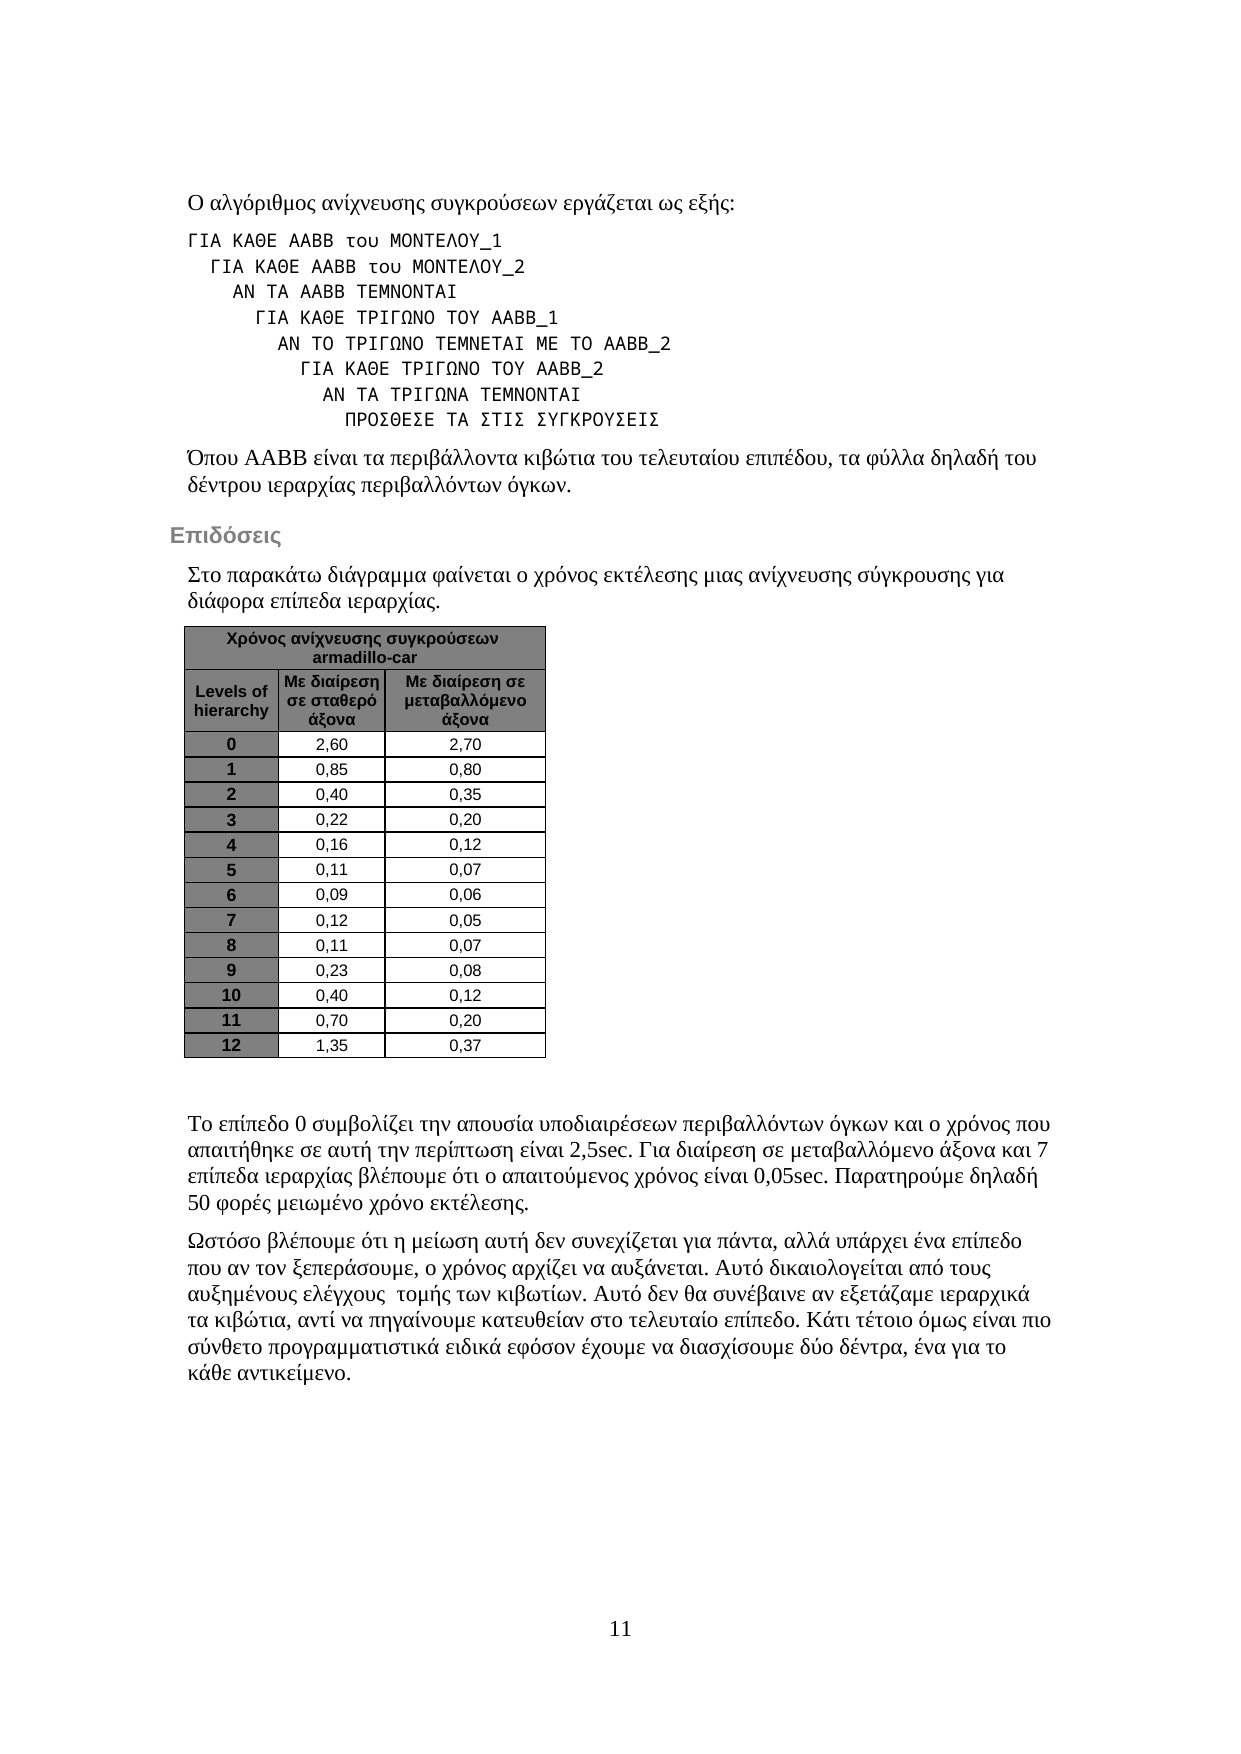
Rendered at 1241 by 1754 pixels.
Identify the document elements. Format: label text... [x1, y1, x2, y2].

table_cell 9 [185, 958, 278, 982]
table_cell 11 [185, 1009, 278, 1032]
table_cell 5 [185, 858, 278, 881]
table_cell 0,40 [279, 983, 384, 1007]
table_cell 0 [185, 732, 278, 756]
text Ωστόσο βλέπουμε ότι η μείωση αυτή δεν συνεχίζεται για πάντα, αλλά υπάρχει ένα επίπεδο που αν τον ξεπεράσουμε, ο χρόνος αρχίζει να αυξάνεται. Αυτό δικαιολογείται από τους αυξημένους ελέγχους τομής των κιβωτίων. Αυτό δεν θα συνέβαινε αν εξετάζαμε ιεραρχικά τα κιβώτια, αντί να πηγαίνουμε κατευθείαν στο τελευταίο επίπεδο. Κάτι τέτοιο όμως είναι πιο σύνθετο προγραμματιστικά ειδικά εφόσον έχουμε να διασχίσουμε δύο δέντρα, ένα για το κάθε αντικείμενο. [187, 1227, 1053, 1386]
table_cell 0,09 [279, 883, 384, 907]
table_cell Με διαίρεση σε μεταβαλλόμενο άξονα [386, 670, 545, 731]
table_cell 0,40 [279, 783, 384, 806]
text Όπου AABB είναι τα περιβάλλοντα κιβώτια του τελευταίου επιπέδου, τα φύλλα δηλαδή του δέντρου ιεραρχίας περιβαλλόντων όγκων. [187, 444, 1053, 497]
table_cell 0,11 [279, 933, 384, 957]
table_cell 2 [185, 783, 278, 806]
table_cell Levels of hierarchy [185, 670, 278, 731]
table_cell 6 [185, 883, 278, 907]
table_cell 0,70 [279, 1009, 384, 1032]
table_cell 1 [185, 758, 278, 781]
table_cell 8 [185, 933, 278, 957]
table_cell 0,07 [386, 933, 545, 957]
table_cell 0,37 [386, 1034, 545, 1057]
table_cell 0,12 [279, 908, 384, 932]
table_cell 0,11 [279, 858, 384, 881]
table_cell 0,20 [386, 808, 545, 831]
table_cell 0,22 [279, 808, 384, 831]
table_cell 10 [185, 983, 278, 1007]
table_cell Με διαίρεση σε σταθερό άξονα [279, 670, 384, 731]
table_cell 0,80 [386, 758, 545, 781]
text Ο αλγόριθμος ανίχνευσης συγκρούσεων εργάζεται ως εξής: [187, 189, 1053, 215]
table_cell 0,07 [386, 858, 545, 881]
table_cell 0,35 [386, 783, 545, 806]
table_cell 0,12 [386, 983, 545, 1007]
table_cell 0,05 [386, 908, 545, 932]
table_cell 3 [185, 808, 278, 831]
table_cell 0,85 [279, 758, 384, 781]
table_cell 0,08 [386, 958, 545, 982]
table_cell 0,20 [386, 1009, 545, 1032]
table_cell 12 [185, 1034, 278, 1057]
table_cell 7 [185, 908, 278, 932]
text Στο παρακάτω διάγραμμα φαίνεται ο χρόνος εκτέλεσης μιας ανίχνευσης σύγκρουσης για διάφορα επίπεδα ιεραρχίας. [187, 561, 1053, 614]
subtitle Επιδόσεις [169, 522, 1053, 548]
table_cell 1,35 [279, 1034, 384, 1057]
table_cell 0,12 [386, 833, 545, 856]
table_header Χρόνος ανίχνευσης συγκρούσεων armadillo-car [185, 627, 545, 669]
table_cell 2,60 [279, 732, 384, 756]
table_cell 2,70 [386, 732, 545, 756]
table_cell 0,23 [279, 958, 384, 982]
text ΓΙΑ ΚΑΘΕ AABB του ΜΟΝΤΕΛΟΥ_1 ΓΙΑ ΚΑΘΕ AABB του ΜΟΝΤΕΛΟΥ_2 ΑΝ ΤΑ ΑΑΒΒ ΤΕΜΝΟΝΤΑΙ ΓΙΑ ΚΑΘΕ ΤΡΙΓΩΝΟ ΤΟΥ ΑΑΒΒ_1 ΑΝ ΤΟ ΤΡΙΓΩΝΟ ΤΕΜΝΕΤΑΙ ΜΕ ΤΟ ΑΑΒΒ_2 ΓΙΑ ΚΑΘΕ ΤΡΙΓΩΝΟ ΤΟΥ ΑΑΒΒ_2 ΑΝ ΤΑ ΤΡΙΓΩΝΑ ΤΕΜΝΟΝΤΑΙ ΠΡΟΣΘΕΣΕ ΤΑ ΣΤΙΣ ΣΥΓΚΡΟΥΣΕΙΣ [187, 228, 1053, 432]
table_cell 0,16 [279, 833, 384, 856]
text Το επίπεδο 0 συμβολίζει την απουσία υποδιαιρέσεων περιβαλλόντων όγκων και ο χρόνος που απαιτήθηκε σε αυτή την περίπτωση είναι 2,5sec. Για διαίρεση σε μεταβαλλόμενο άξονα και 7 επίπεδα ιεραρχίας βλέπουμε ότι ο απαιτούμενος χρόνος είναι 0,05sec. Παρατηρούμε δηλαδή 50 φορές μειωμένο χρόνο εκτέλεσης. [187, 1109, 1053, 1215]
table_cell 4 [185, 833, 278, 856]
table_cell 0,06 [386, 883, 545, 907]
